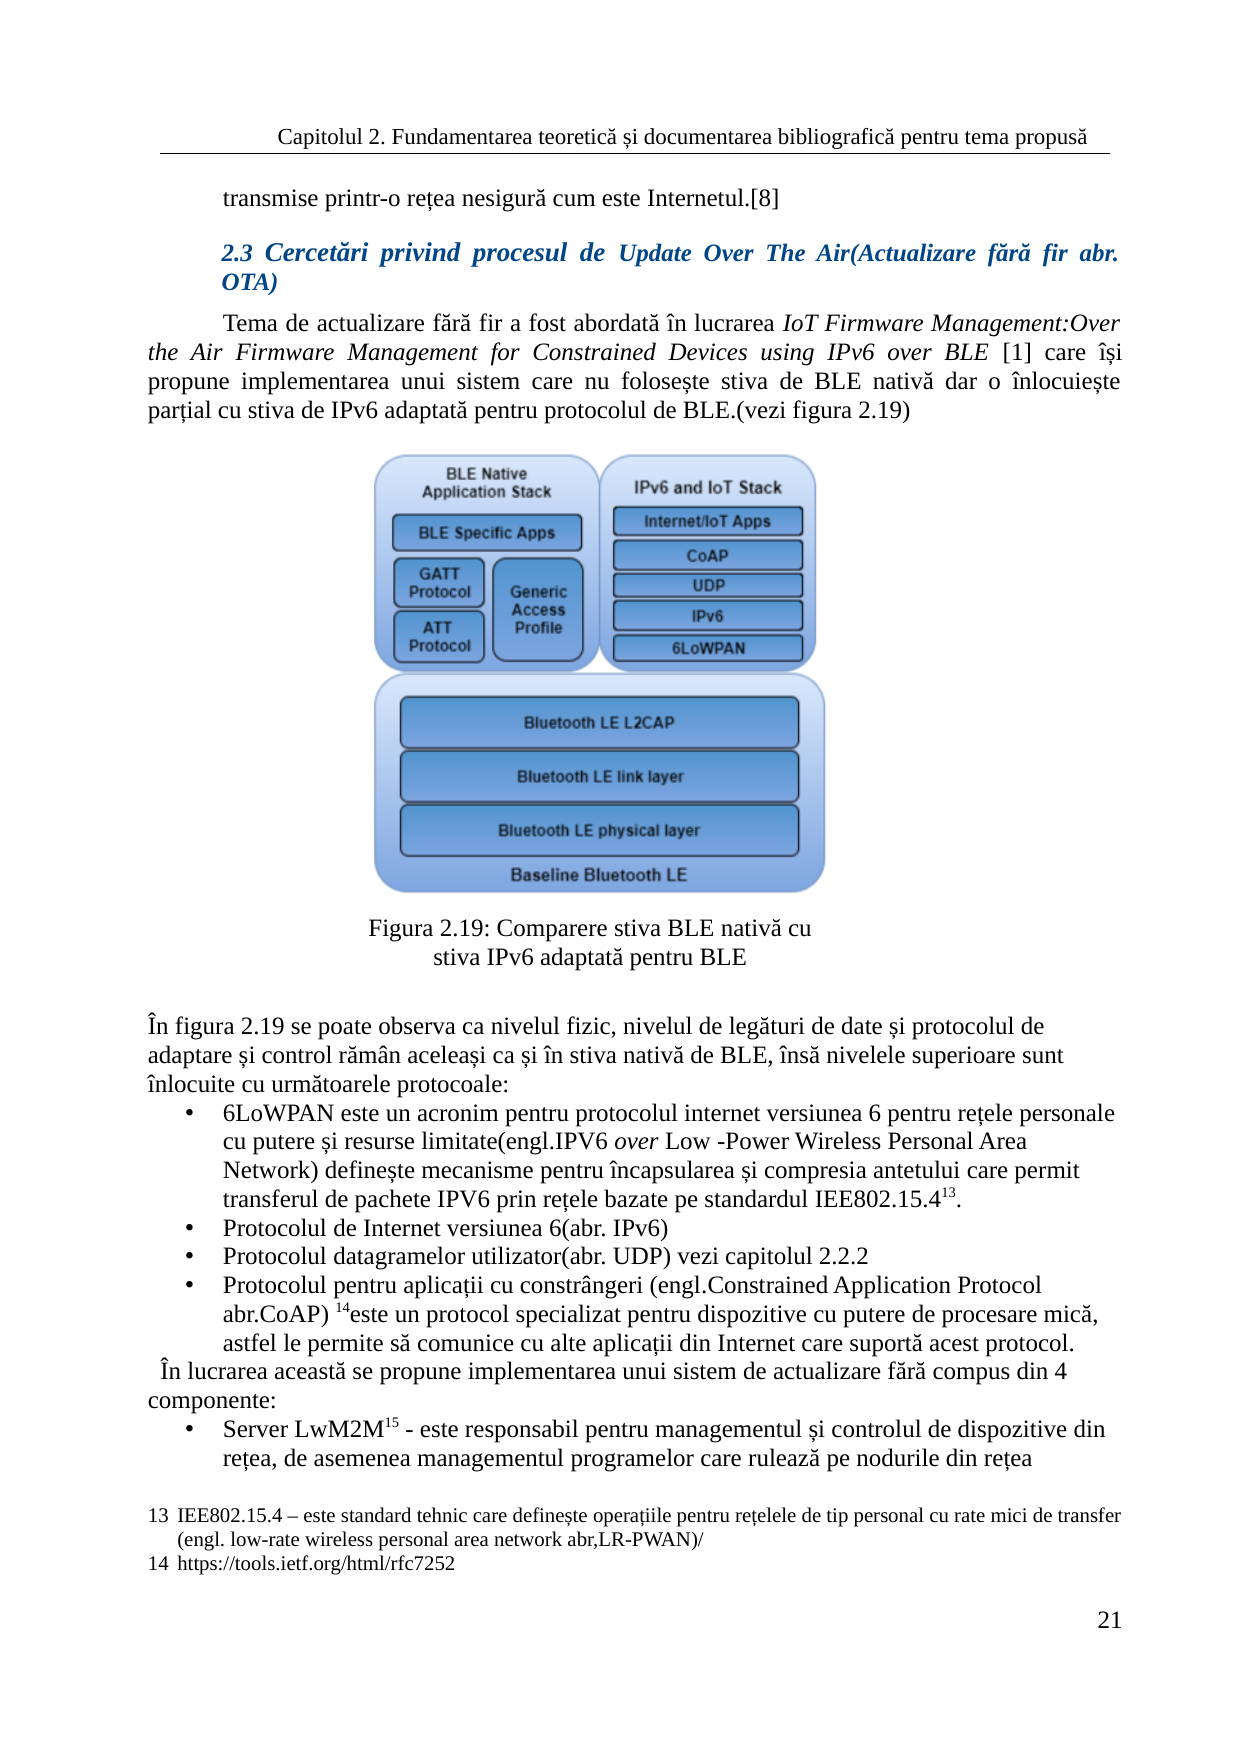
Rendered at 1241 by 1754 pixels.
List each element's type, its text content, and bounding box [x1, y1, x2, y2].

list transmise printr-o rețea nesigură cum este Internetul.[8] [185, 183, 1122, 211]
text În figura 2.19 se poate observa ca nivelul fizic, nivelul de legături de date și protocolul de adaptare și control rămân aceleași ca și în stiva nativă de BLE, însă nivelele superioare sunt înlocuite cu următoarele protocoale: [148, 1011, 1122, 1098]
list Server LwM2M - este responsabil pentru managementul și controlul de dispozitive din rețea, de asemenea managementul programelor care rulează pe nodurile din rețea [185, 1414, 1122, 1471]
list Protocolul pentru aplicații cu constrângeri (engl.Constrained Application Protocol abr.CoAP) este un protocol specializat pentru dispozitive cu putere de procesare mică, astfel le permite să comunice cu alte aplicații din Internet care suportă acest protocol. [185, 1270, 1122, 1356]
picture [346, 440, 834, 897]
subtitle 2.3 Cercetări privind procesul de Update Over The Air(Actualizare fără fir abr. OTA) [221, 236, 1122, 296]
list 6LoWPAN este un acronim pentru protocolul internet versiunea 6 pentru rețele personale cu putere și resurse limitate(engl.IPV6 over Low -Power Wireless Personal Area Network) definește mecanisme pentru încapsularea și compresia antetului care permit transferul de pachete IPV6 prin rețele bazate pe standardul IEE802.15.4. [185, 1098, 1122, 1213]
list https://tools.ietf.org/html/rfc7252 [148, 1551, 1122, 1575]
list Protocolul de Internet versiunea 6(abr. IPv6) [185, 1213, 1122, 1241]
text În lucrarea această se propune implementarea unui sistem de actualizare fără compus din 4 componente: [148, 1356, 1122, 1414]
text Figura 2.19: Comparere stiva BLE nativă cu stiva IPv6 adaptată pentru BLE [347, 897, 833, 971]
list Protocolul datagramelor utilizator(abr. UDP) vezi capitolul 2.2.2 [185, 1241, 1122, 1270]
text Tema de actualizare fără fir a fost abordată în lucrarea IoT Firmware Management:Over the Air Firmware Management for Constrained Devices using IPv6 over BLE [1] care își propune implementarea unui sistem care nu folosește stiva de BLE nativă dar o înlocuiește parțial cu stiva de IPv6 adaptată pentru protocolul de BLE.(vezi figura 2.19) [148, 308, 1122, 423]
list IEE802.15.4 – este standard tehnic care definește operațiile pentru rețelele de tip personal cu rate mici de transfer (engl. low-rate wireless personal area network abr,LR-PWAN)/ [148, 1503, 1122, 1551]
